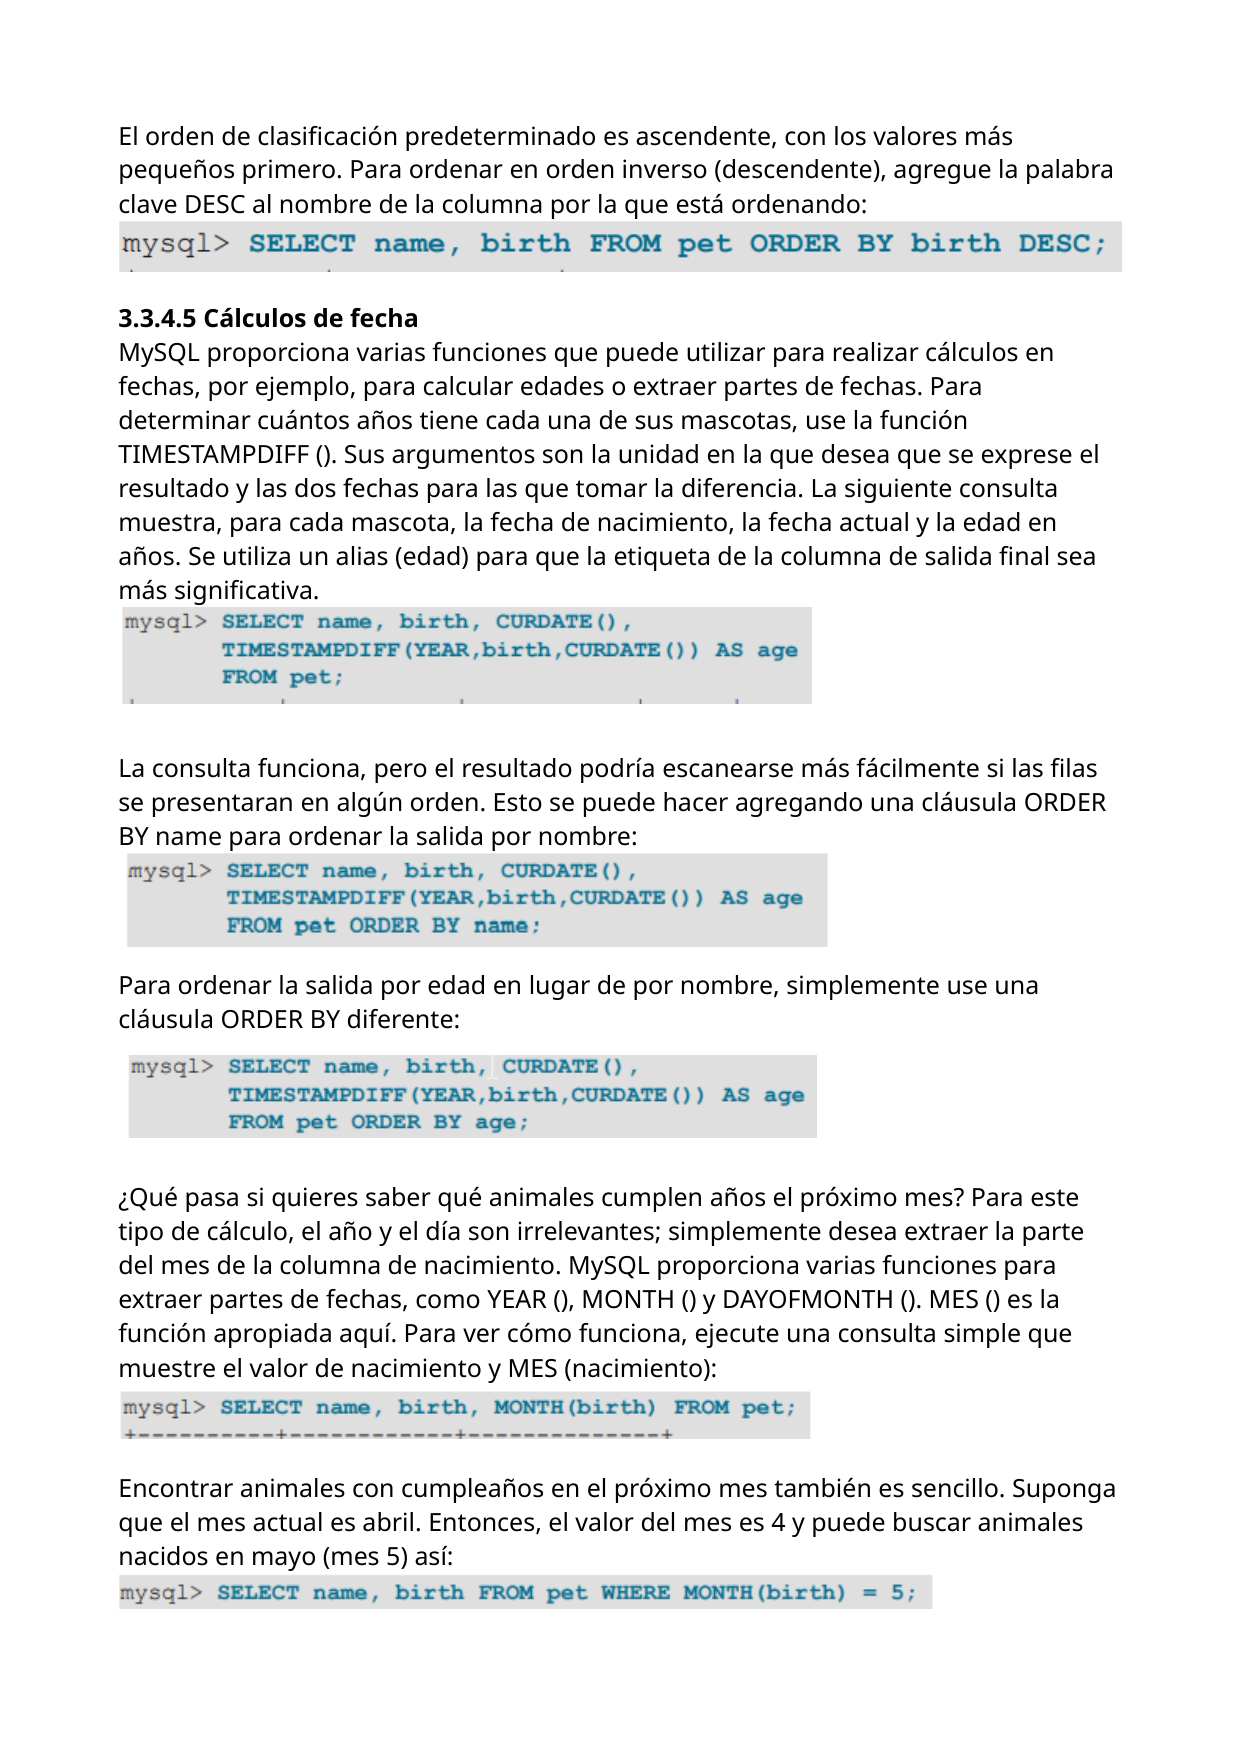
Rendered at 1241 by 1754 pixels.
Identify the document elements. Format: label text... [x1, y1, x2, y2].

text MySQL proporciona varias funciones que puede utilizar para realizar cálculos en fechas, por ejemplo, para calcular edades o extraer partes de fechas. Para determinar cuántos años tiene cada una de sus mascotas, use la función TIMESTAMPDIFF (). Sus argumentos son la unidad en la que desea que se exprese el resultado y las dos fechas para las que tomar la diferencia. La siguiente consulta muestra, para cada mascota, la fecha de nacimiento, la fecha actual y la edad en años. Se utiliza un alias (edad) para que la etiqueta de la columna de salida final sea más significativa. [118, 334, 1122, 607]
text El orden de clasificación predeterminado es ascendente, con los valores más pequeños primero. Para ordenar en orden inverso (descendente), agregue la palabra clave DESC al nombre de la columna por la que está ordenando: [118, 118, 1122, 220]
text Encontrar animales con cumpleaños en el próximo mes también es sencillo. Suponga que el mes actual es abril. Entonces, el valor del mes es 4 y puede buscar animales nacidos en mayo (mes 5) así: [118, 1471, 1122, 1573]
text ¿Qué pasa si quieres saber qué animales cumplen años el próximo mes? Para este tipo de cálculo, el año y el día son irrelevantes; simplemente desea extraer la parte del mes de la columna de nacimiento. MySQL proporciona varias funciones para extraer partes de fechas, como YEAR (), MONTH () y DAYOFMONTH (). MES () es la función apropiada aquí. Para ver cómo funciona, ejecute una consulta simple que muestre el valor de nacimiento y MES (nacimiento): [118, 1180, 1122, 1384]
text La consulta funciona, pero el resultado podría escanearse más fácilmente si las filas se presentaran en algún orden. Esto se puede hacer agregando una cláusula ORDER BY name para ordenar la salida por nombre: [118, 751, 1122, 853]
text 3.3.4.5 Cálculos de fecha [118, 301, 1122, 334]
text Para ordenar la salida por edad en lugar de por nombre, simplemente use una cláusula ORDER BY diferente: [118, 968, 1122, 1036]
